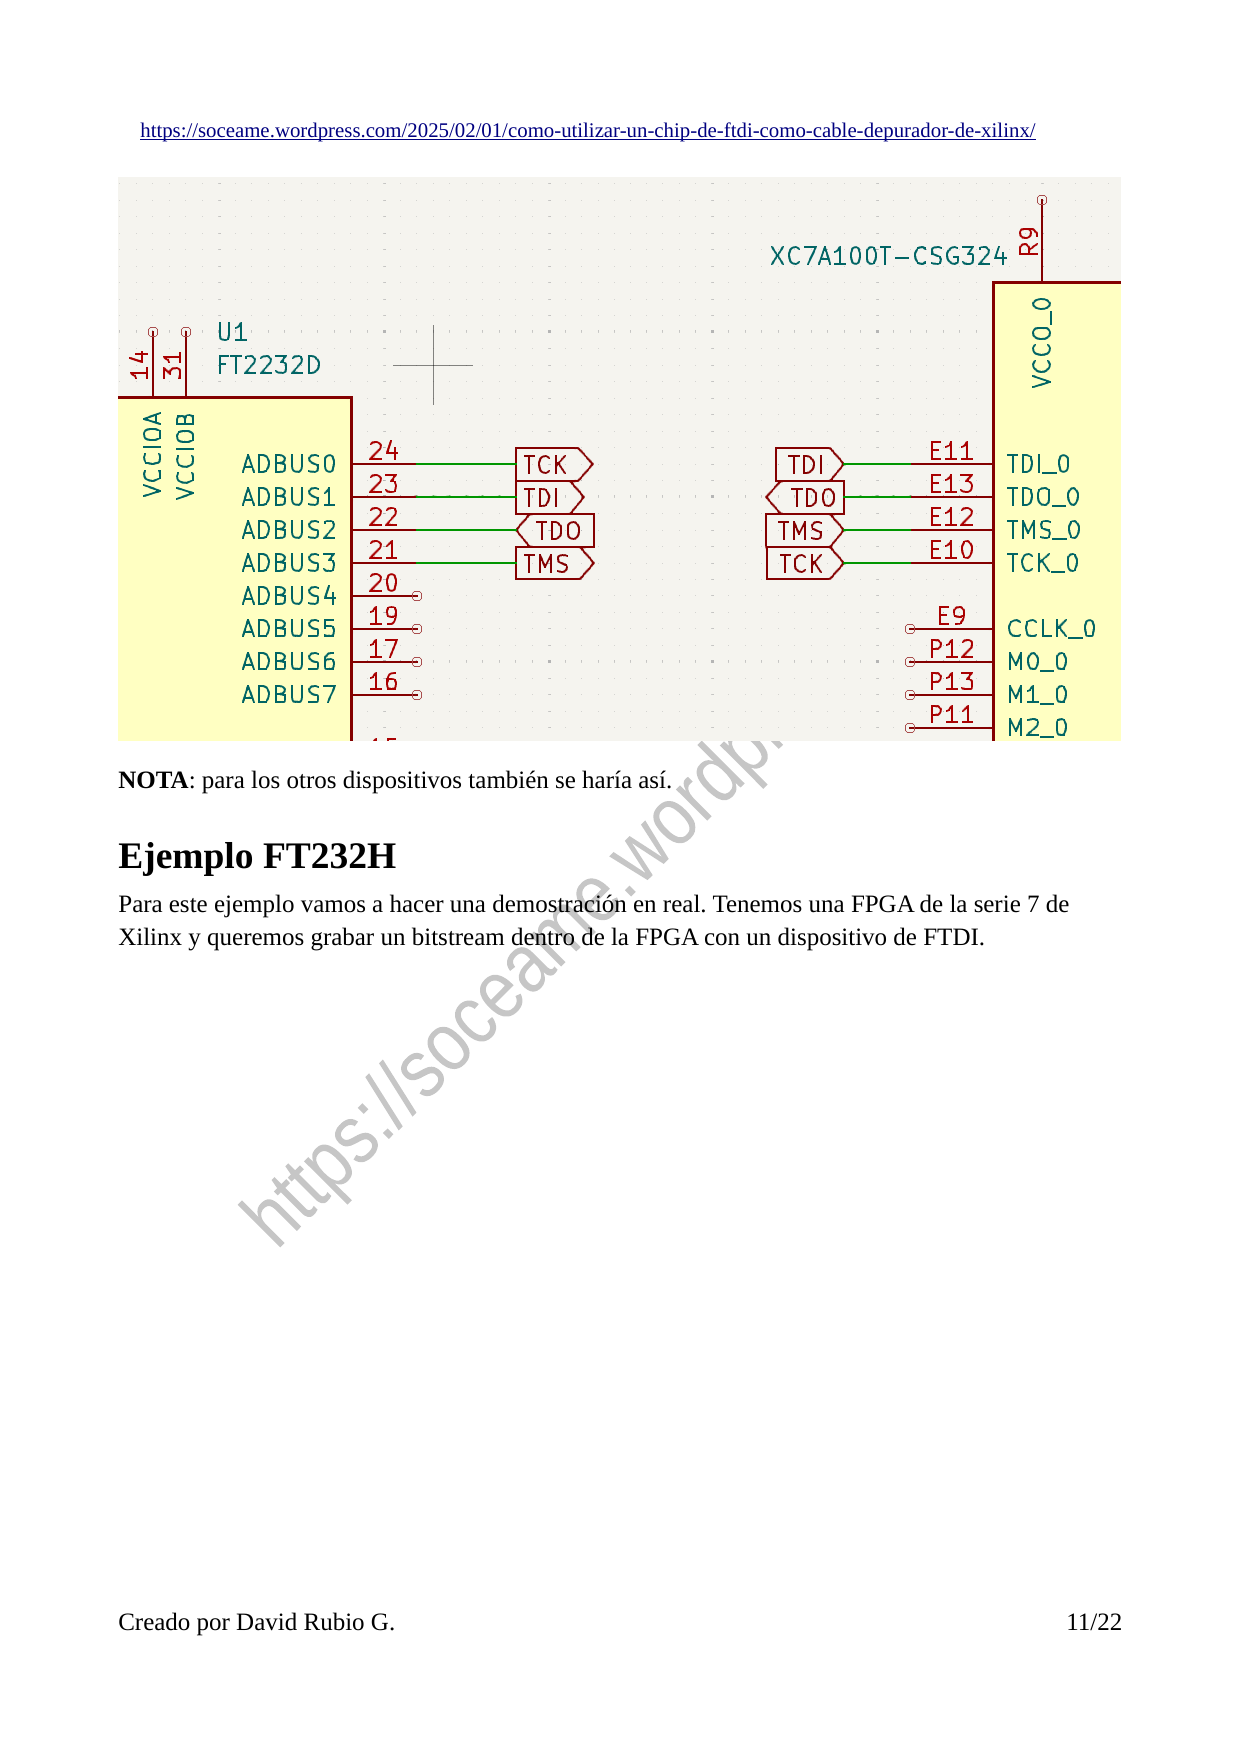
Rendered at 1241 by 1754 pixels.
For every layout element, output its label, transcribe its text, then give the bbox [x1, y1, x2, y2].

text NOTA: para los otros dispositivos también se haría así. [118, 765, 710, 794]
text Para este ejemplo vamos a hacer una demostración en real. Tenemos una FPGA de la serie 7 de Xilinx y queremos grabar un bitstream dentro de la FPGA con un dispositivo de FTDI. [118, 889, 579, 951]
text [728, 765, 1122, 794]
text Para este ejemplo vamos a hacer una demostración en real. Tenemos una FPGA de la serie 7 de Xilinx y queremos grabar un bitstream dentro de la FPGA con un dispositivo de FTDI. [557, 889, 1122, 951]
subtitle [635, 833, 1122, 877]
subtitle Ejemplo FT232H [118, 833, 659, 877]
picture [118, 177, 1121, 741]
